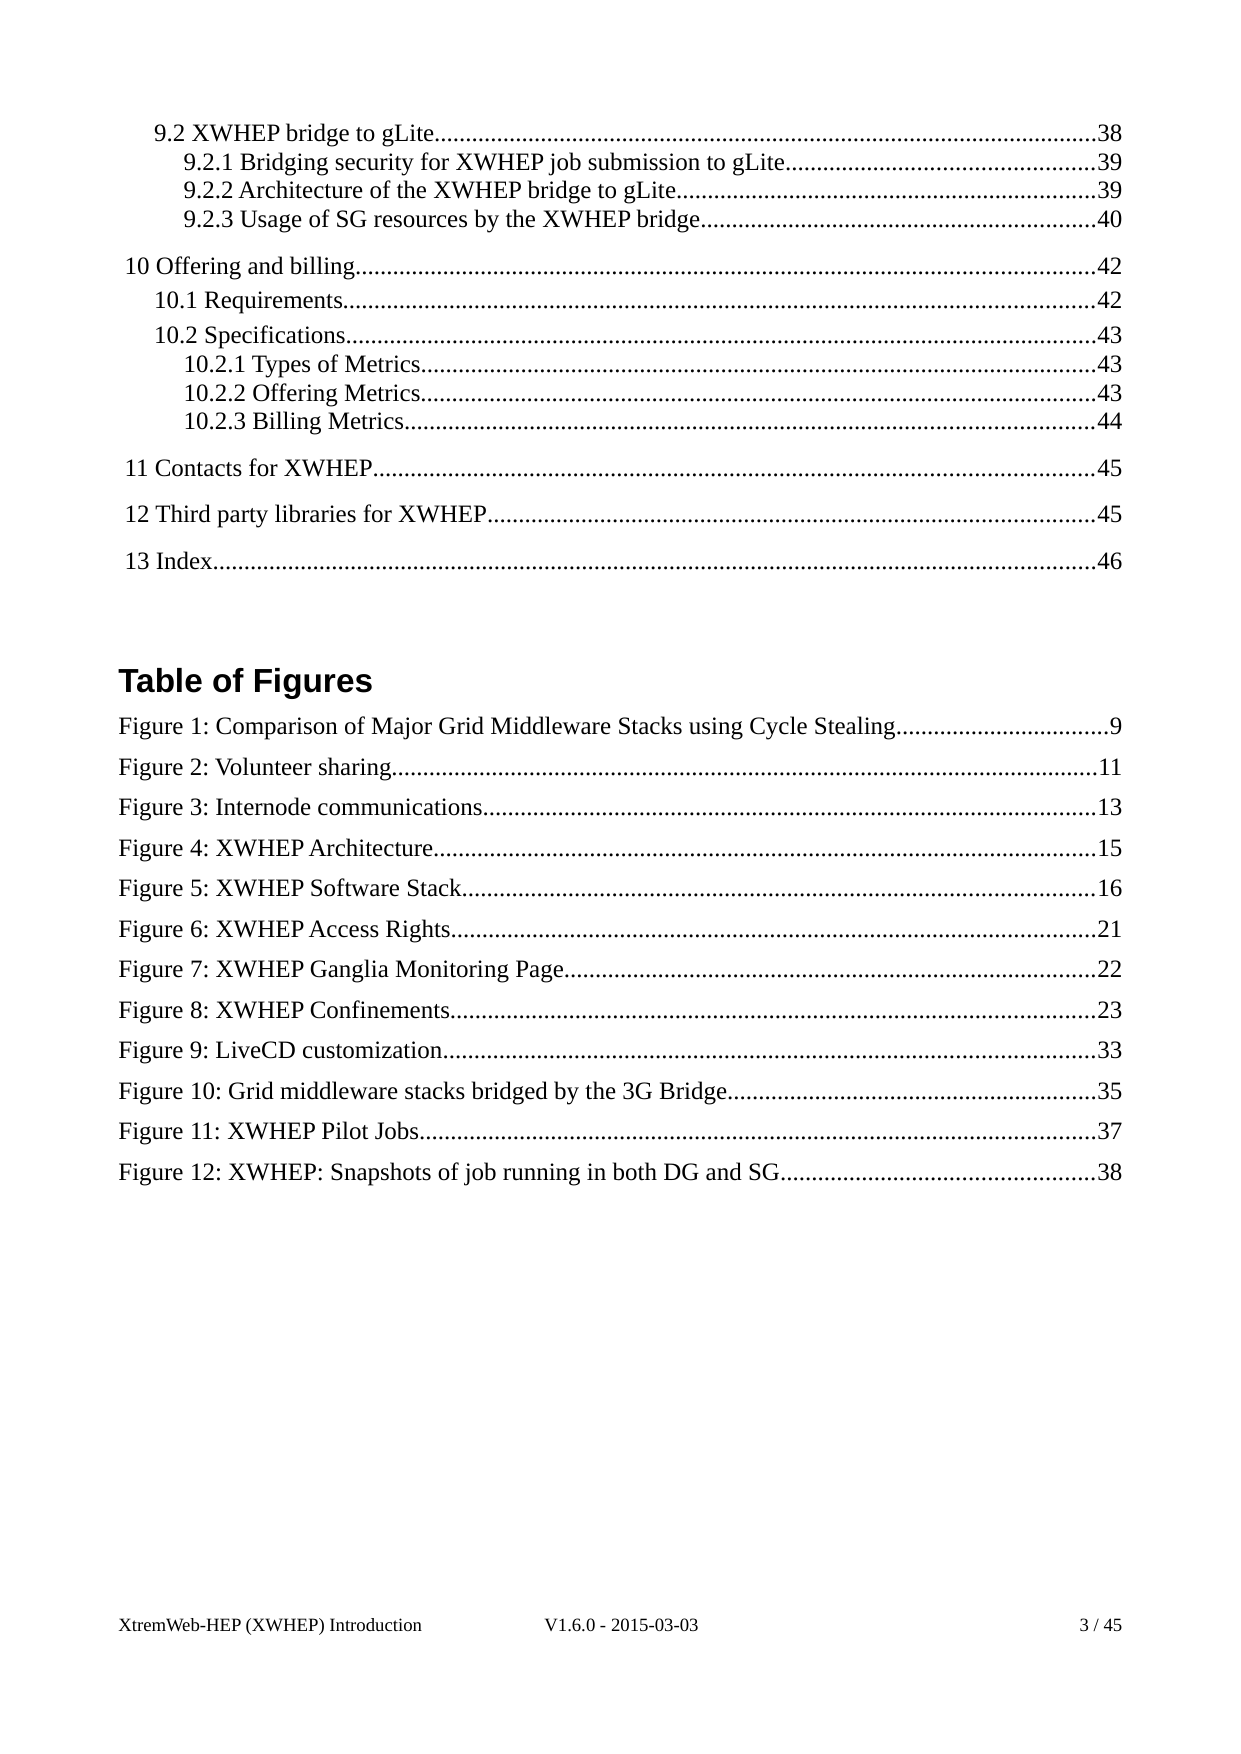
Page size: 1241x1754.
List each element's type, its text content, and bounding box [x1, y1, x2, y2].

text Figure 6: XWHEP Access Rights 21 [118, 914, 1122, 942]
subtitle Table of Figures [118, 661, 1122, 699]
text 13 Index 46 [118, 546, 1122, 574]
text 10.2 Specifications 43 [148, 320, 1122, 349]
text Figure 3: Internode communications 13 [118, 792, 1122, 821]
text 10.2.3 Billing Metrics 44 [177, 406, 1122, 435]
text Figure 12: XWHEP: Snapshots of job running in both DG and SG 38 [118, 1157, 1122, 1186]
text 12 Third party libraries for XWHEP 45 [118, 499, 1122, 528]
text 9.2.1 Bridging security for XWHEP job submission to gLite 39 [177, 147, 1122, 176]
text Figure 4: XWHEP Architecture 15 [118, 833, 1122, 861]
text 11 Contacts for XWHEP 45 [118, 453, 1122, 482]
text 10.2.2 Offering Metrics 43 [177, 378, 1122, 406]
text Figure 9: LiveCD customization 33 [118, 1035, 1122, 1064]
text Figure 10: Grid middleware stacks bridged by the 3G Bridge 35 [118, 1076, 1122, 1104]
text Figure 8: XWHEP Confinements 23 [118, 995, 1122, 1023]
text Figure 1: Comparison of Major Grid Middleware Stacks using Cycle Stealing 9 [118, 711, 1122, 740]
text Figure 11: XWHEP Pilot Jobs 37 [118, 1116, 1122, 1145]
text 9.2.3 Usage of SG resources by the XWHEP bridge 40 [177, 204, 1122, 233]
text 9.2 XWHEP bridge to gLite 38 [148, 118, 1122, 147]
text Figure 2: Volunteer sharing 11 [118, 752, 1122, 780]
text 10.2.1 Types of Metrics 43 [177, 349, 1122, 378]
text Figure 7: XWHEP Ganglia Monitoring Page 22 [118, 954, 1122, 983]
text Figure 5: XWHEP Software Stack 16 [118, 873, 1122, 902]
text 10.1 Requirements 42 [148, 286, 1122, 314]
text 10 Offering and billing 42 [118, 251, 1122, 279]
text 9.2.2 Architecture of the XWHEP bridge to gLite 39 [177, 176, 1122, 204]
